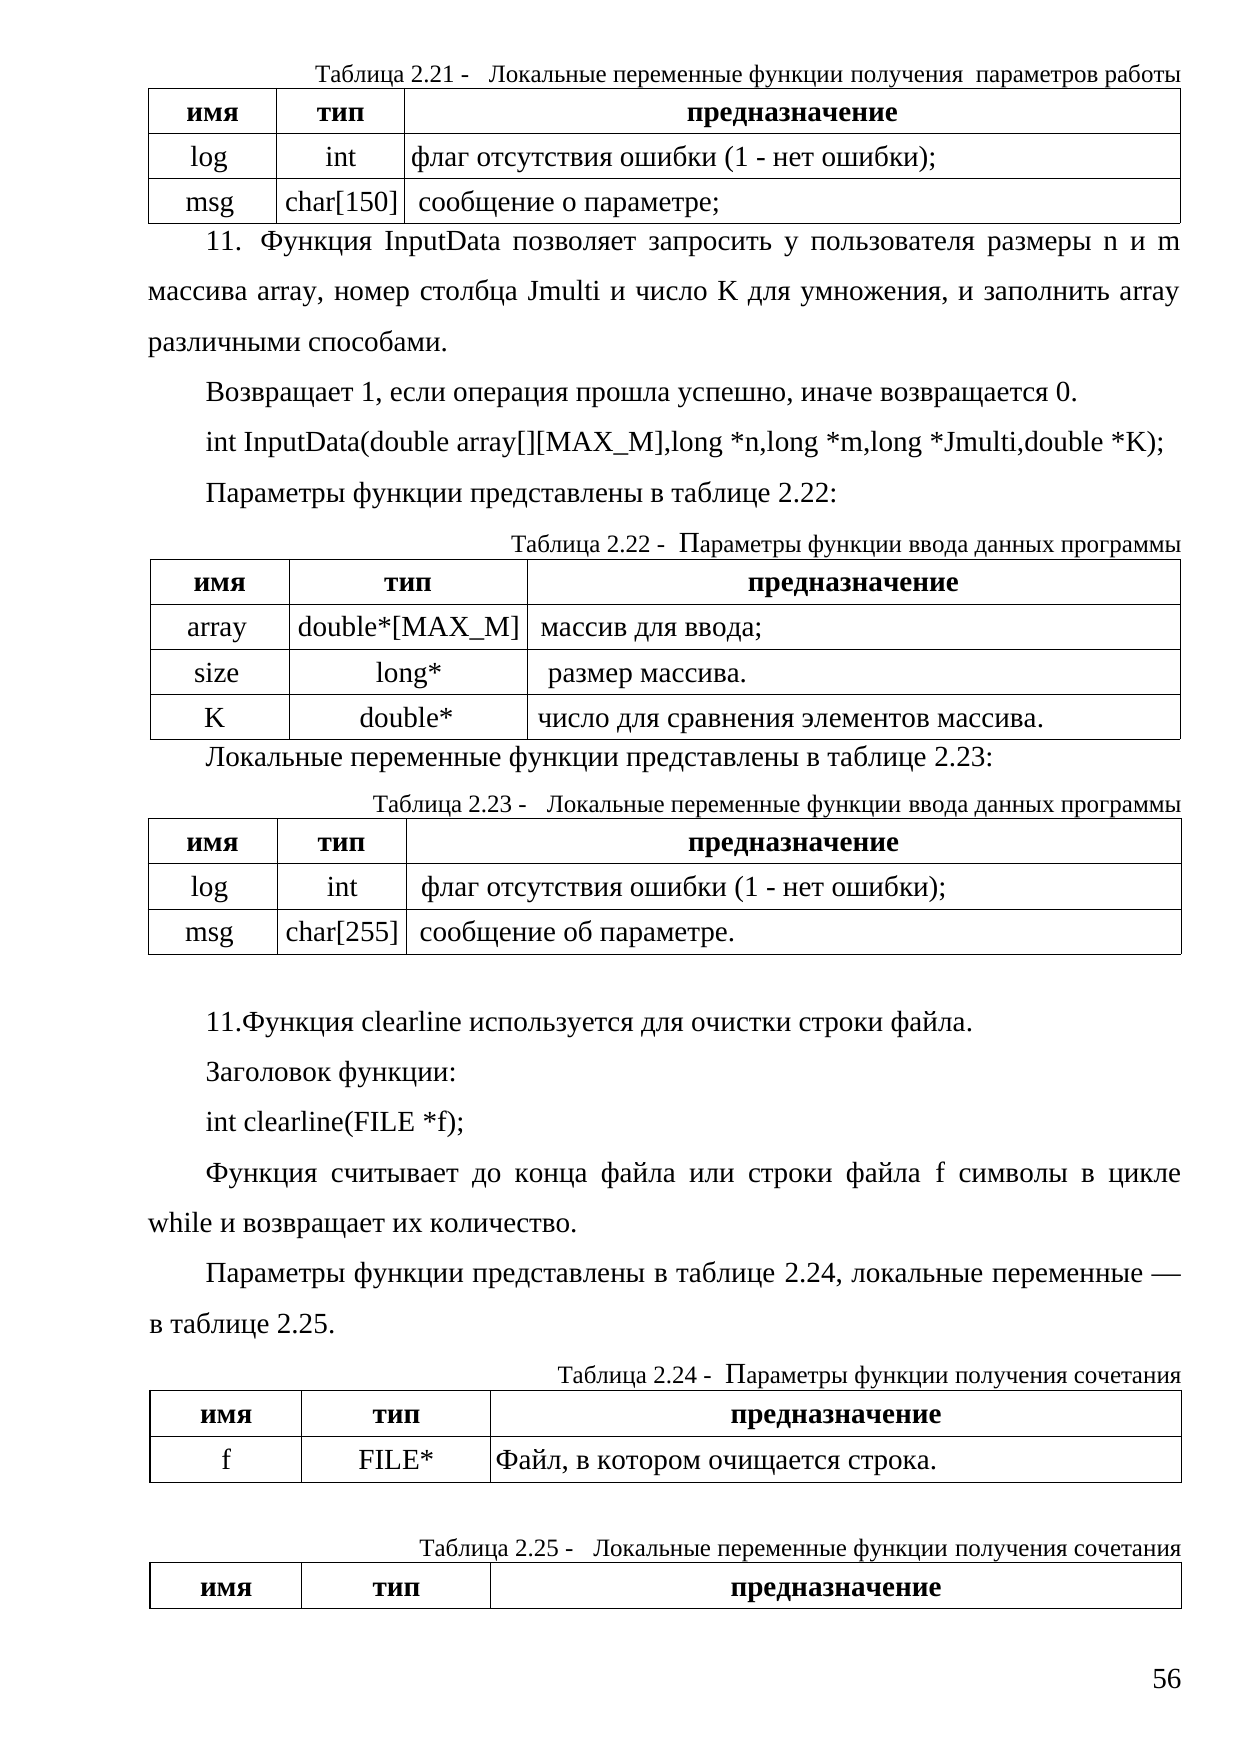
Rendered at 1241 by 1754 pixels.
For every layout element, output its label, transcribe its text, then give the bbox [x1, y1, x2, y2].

table_cell FILE* [302, 1437, 490, 1482]
table_cell Файл, в котором очищается строка. [491, 1437, 1181, 1482]
text Возвращает 1, если операция прошла успешно, иначе возвращается 0. [148, 374, 1181, 408]
table_cell флаг отсутствия ошибки (1 - нет ошибки); [405, 134, 1180, 178]
table_cell K [151, 695, 289, 739]
text Функция считывает до конца файла или строки файла f символы в цикле while и возвращает их количество. [148, 1155, 1181, 1239]
table_cell int [278, 864, 406, 908]
table_cell log [149, 134, 276, 178]
table_cell array [151, 605, 289, 649]
table_cell char[150] [277, 179, 404, 223]
text Параметры функции представлены в таблице 2.22: [148, 475, 1181, 508]
table_header имя [151, 560, 289, 604]
table_cell msg [149, 179, 276, 223]
text Заголовок функции: [148, 1054, 1181, 1088]
text int clearline(FILE *f); [148, 1104, 1181, 1138]
text Таблица 2.25 - Локальные переменные функции получения сочетания [148, 1533, 1181, 1562]
table_cell f [151, 1437, 301, 1482]
table_header предназначение [491, 1391, 1181, 1436]
table_header имя [151, 1391, 301, 1436]
list Функция InputData позволяет запросить у пользователя размеры n и m массива array, номер столбца Jmulti и число K для умножения, и заполнить array различными способами. [148, 223, 1181, 357]
table_header имя [149, 89, 276, 133]
table_header имя [151, 1563, 301, 1608]
text Таблица 2.24 - Параметры функции получения сочетания [148, 1356, 1181, 1390]
table_cell long* [290, 650, 527, 694]
table_cell массив для ввода; [528, 605, 1180, 649]
text Параметры функции представлены в таблице 2.24, локальные переменные — в таблице 2.25. [149, 1256, 1181, 1339]
table_header предназначение [407, 819, 1181, 863]
table_cell msg [149, 910, 277, 953]
text int InputData(double array[][MAX_M],long *n,long *m,long *Jmulti,double *K); [148, 424, 1181, 458]
table_cell double* [290, 695, 527, 739]
table_cell double*[MAX_M] [290, 605, 527, 649]
table_cell сообщение об параметре. [407, 910, 1181, 953]
text Таблица 2.23 - Локальные переменные функции ввода данных программы [148, 789, 1181, 818]
table_cell int [277, 134, 404, 178]
table_header предназначение [528, 560, 1180, 604]
table_header имя [149, 819, 277, 863]
table_header предназначение [405, 89, 1180, 133]
table_cell число для сравнения элементов массива. [528, 695, 1180, 739]
table_cell размер массива. [528, 650, 1180, 694]
table_header предназначение [491, 1563, 1181, 1608]
text Таблица 2.21 - Локальные переменные функции получения параметров работы [148, 59, 1181, 88]
table_cell char[255] [278, 910, 406, 953]
table_cell log [149, 864, 277, 908]
table_cell size [151, 650, 289, 694]
table_header тип [277, 89, 404, 133]
table_cell сообщение о параметре; [405, 179, 1180, 223]
table_header тип [302, 1563, 490, 1608]
text 11.Функция clearline используется для очистки строки файла. [148, 1004, 1181, 1037]
table_cell флаг отсутствия ошибки (1 - нет ошибки); [407, 864, 1181, 908]
table_header тип [302, 1391, 490, 1436]
table_header тип [278, 819, 406, 863]
text Таблица 2.22 - Параметры функции ввода данных программы [148, 525, 1181, 559]
text Локальные переменные функции представлены в таблице 2.23: [148, 739, 1181, 773]
table_header тип [290, 560, 527, 604]
